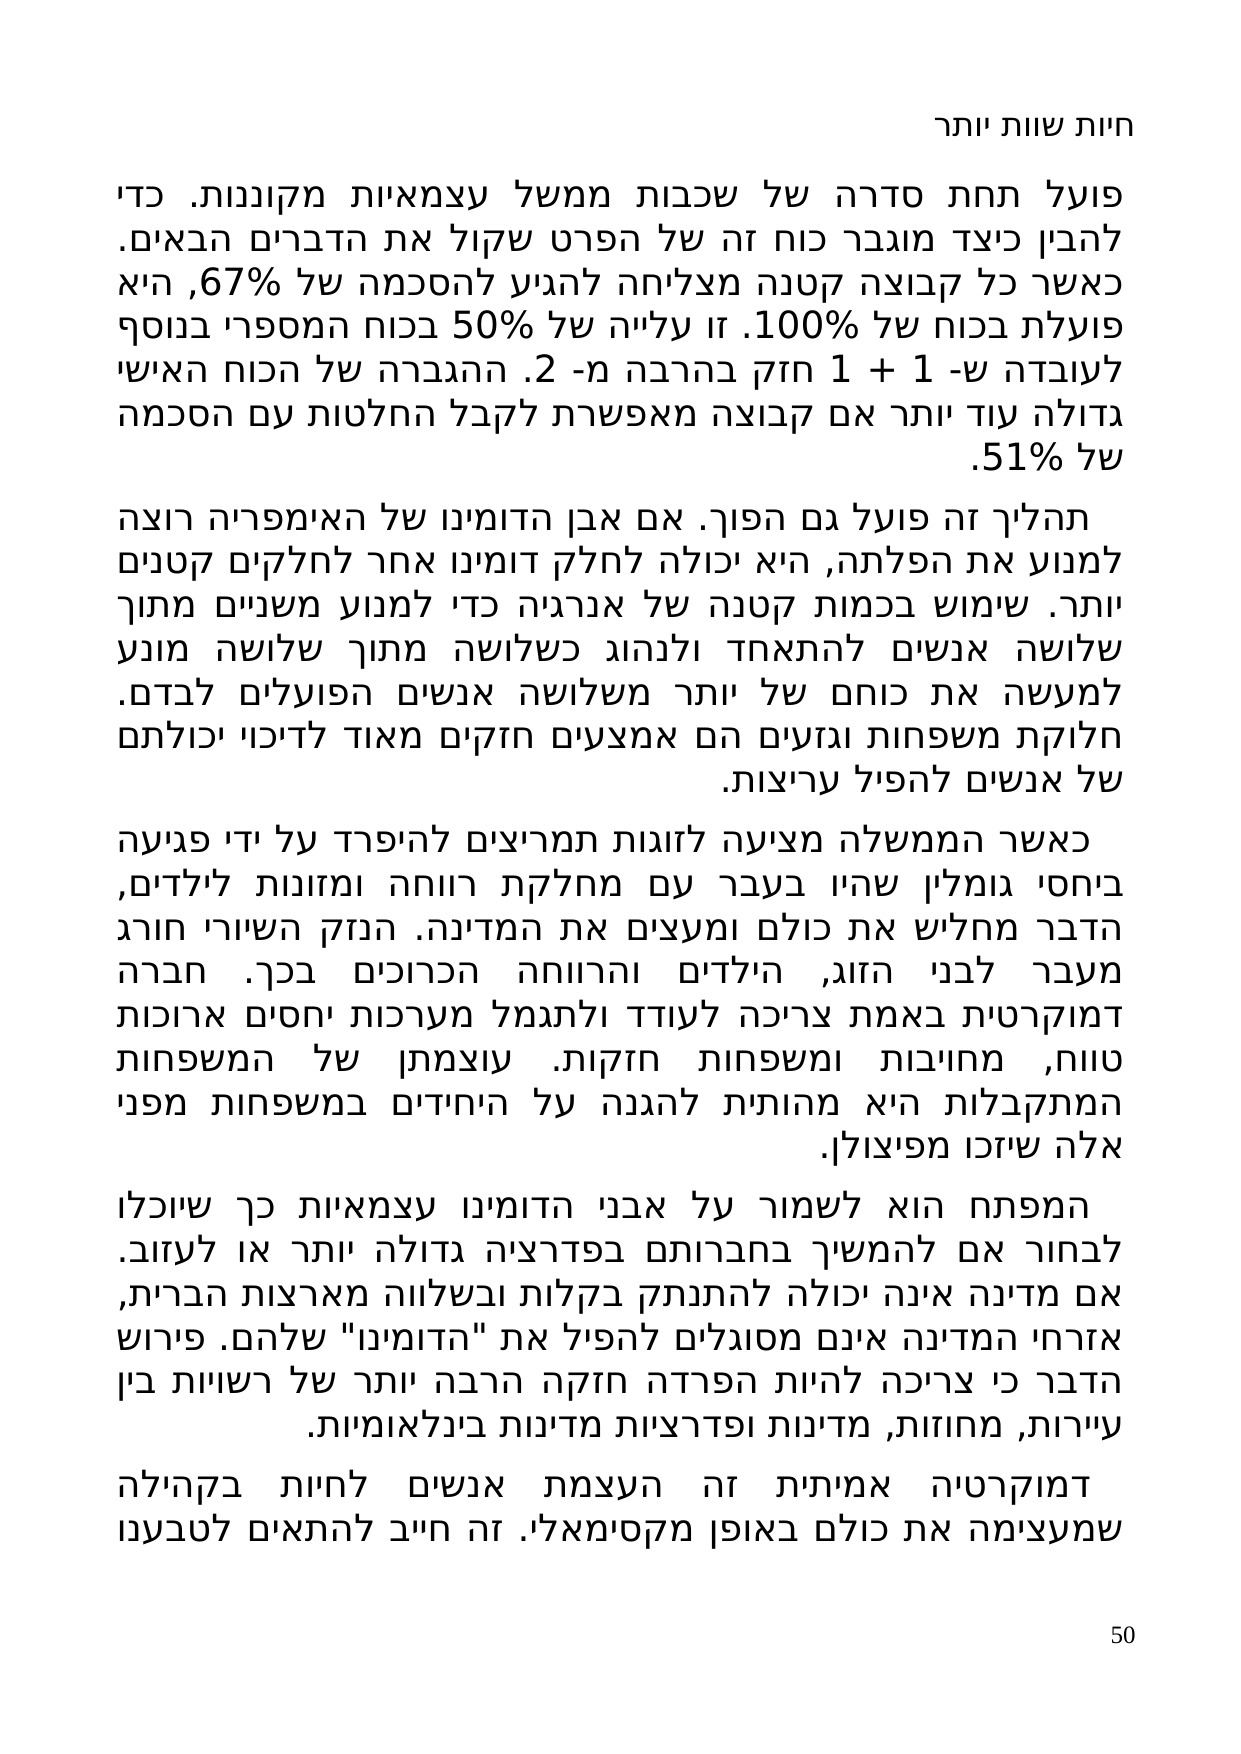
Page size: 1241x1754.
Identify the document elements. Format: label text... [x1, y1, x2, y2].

text כאשר הממשלה מציעה לזוגות תמריצים להיפרד על ידי פגיעה ביחסי גומלין שהיו בעבר עם מחלקת רווחה ומזונות לילדים, הדבר מחליש את כולם ומעצים את המדינה. הנזק השיורי חורג מעבר לבני הזוג, הילדים והרווחה הכרוכים בכך. חברה דמוקרטית באמת צריכה לעודד ולתגמל מערכות יחסים ארוכות טווח, מחויבות ומשפחות חזקות. עוצמתן של המשפחות המתקבלות היא מהותית להגנה על היחידים במשפחות מפני אלה שיזכו מפיצולן. [116, 817, 1124, 1167]
text המפתח הוא לשמור על אבני הדומינו עצמאיות כך שיוכלו לבחור אם להמשיך בחברותם בפדרציה גדולה יותר או לעזוב. אם מדינה אינה יכולה להתנתק בקלות ובשלווה מארצות הברית, אזרחי המדינה אינם מסוגלים להפיל את "הדומינו" שלהם. פירוש הדבר כי צריכה להיות הפרדה חזקה הרבה יותר של רשויות בין עיירות, מחוזות, מדינות ופדרציות מדינות בינלאומיות. [116, 1184, 1124, 1446]
text מה שאנחנו לומדים מכך הוא שלפרט יש כוח מרבי כאשר הוא פועל תחת סדרה של שכבות ממשל עצמאיות מקוננות. כדי להבין כיצד מוגבר כוח זה של הפרט שקול את הדברים הבאים. כאשר כל קבוצה קטנה מצליחה להגיע להסכמה של 67%, היא פועלת בכוח של 100%. זו עלייה של 50% בכוח המספרי בנוסף לעובדה ש- 1 + 1 חזק בהרבה מ- 2. ההגברה של הכוח האישי גדולה עוד יותר אם קבוצה מאפשרת לקבל החלטות עם הסכמה של 51%. [116, 172, 1124, 479]
text תהליך זה פועל גם הפוך. אם אבן הדומינו של האימפריה רוצה למנוע את הפלתה, היא יכולה לחלק דומינו אחר לחלקים קטנים יותר. שימוש בכמות קטנה של אנרגיה כדי למנוע משניים מתוך שלושה אנשים להתאחד ולנהוג כשלושה מתוך שלושה מונע למעשה את כוחם של יותר משלושה אנשים הפועלים לבדם. חלוקת משפחות וגזעים הם אמצעים חזקים מאוד לדיכוי יכולתם של אנשים להפיל עריצות. [116, 495, 1124, 801]
text דמוקרטיה אמיתית זה העצמת אנשים לחיות בקהילה שמעצימה את כולם באופן מקסימאלי. זה חייב להתאים לטבענו [116, 1462, 1124, 1550]
